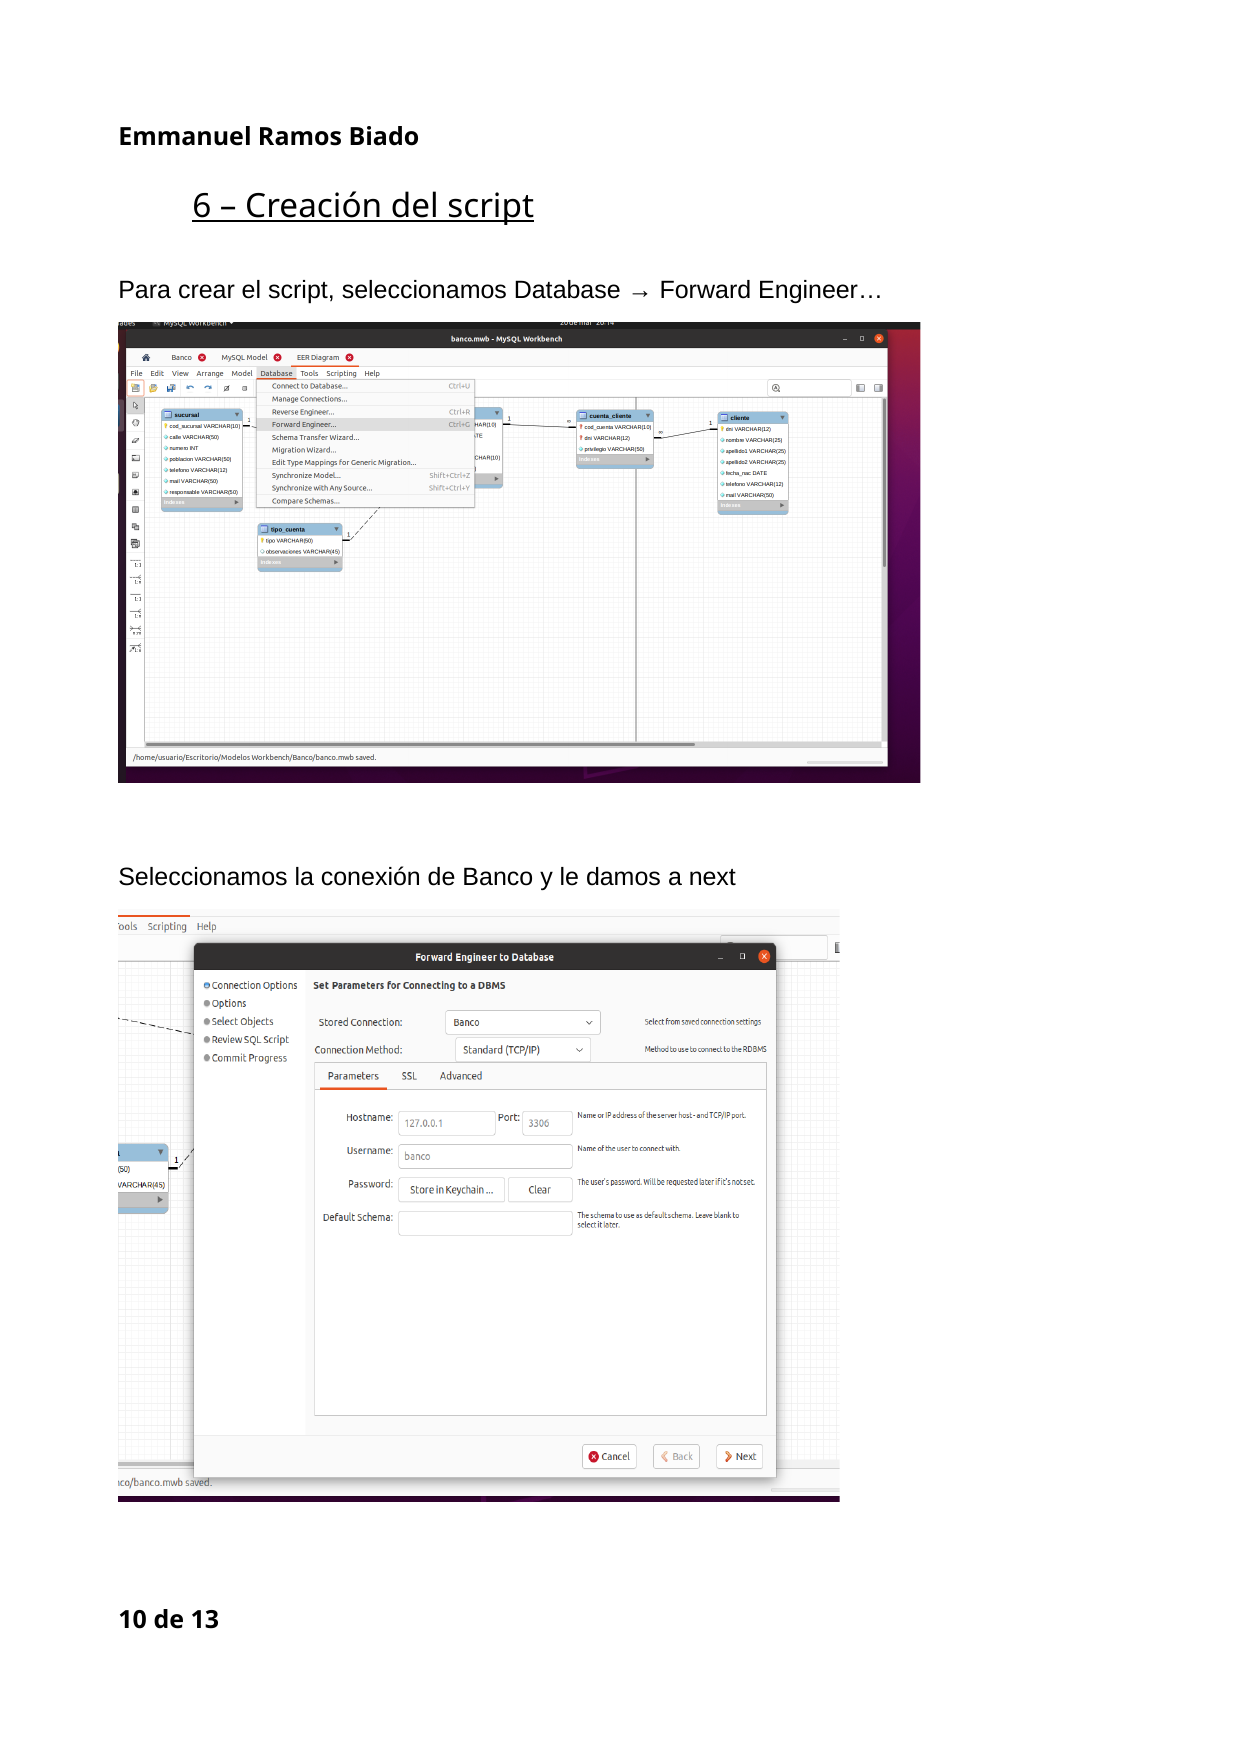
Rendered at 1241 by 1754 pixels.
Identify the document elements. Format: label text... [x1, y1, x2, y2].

text Seleccionamos la conexión de Banco y le damos a next [118, 862, 1122, 891]
text 6 – Creación del script [118, 182, 1122, 227]
picture [118, 909, 840, 1502]
picture [118, 322, 921, 783]
text Para crear el script, seleccionamos Database → Forward Engineer… [118, 275, 1122, 303]
